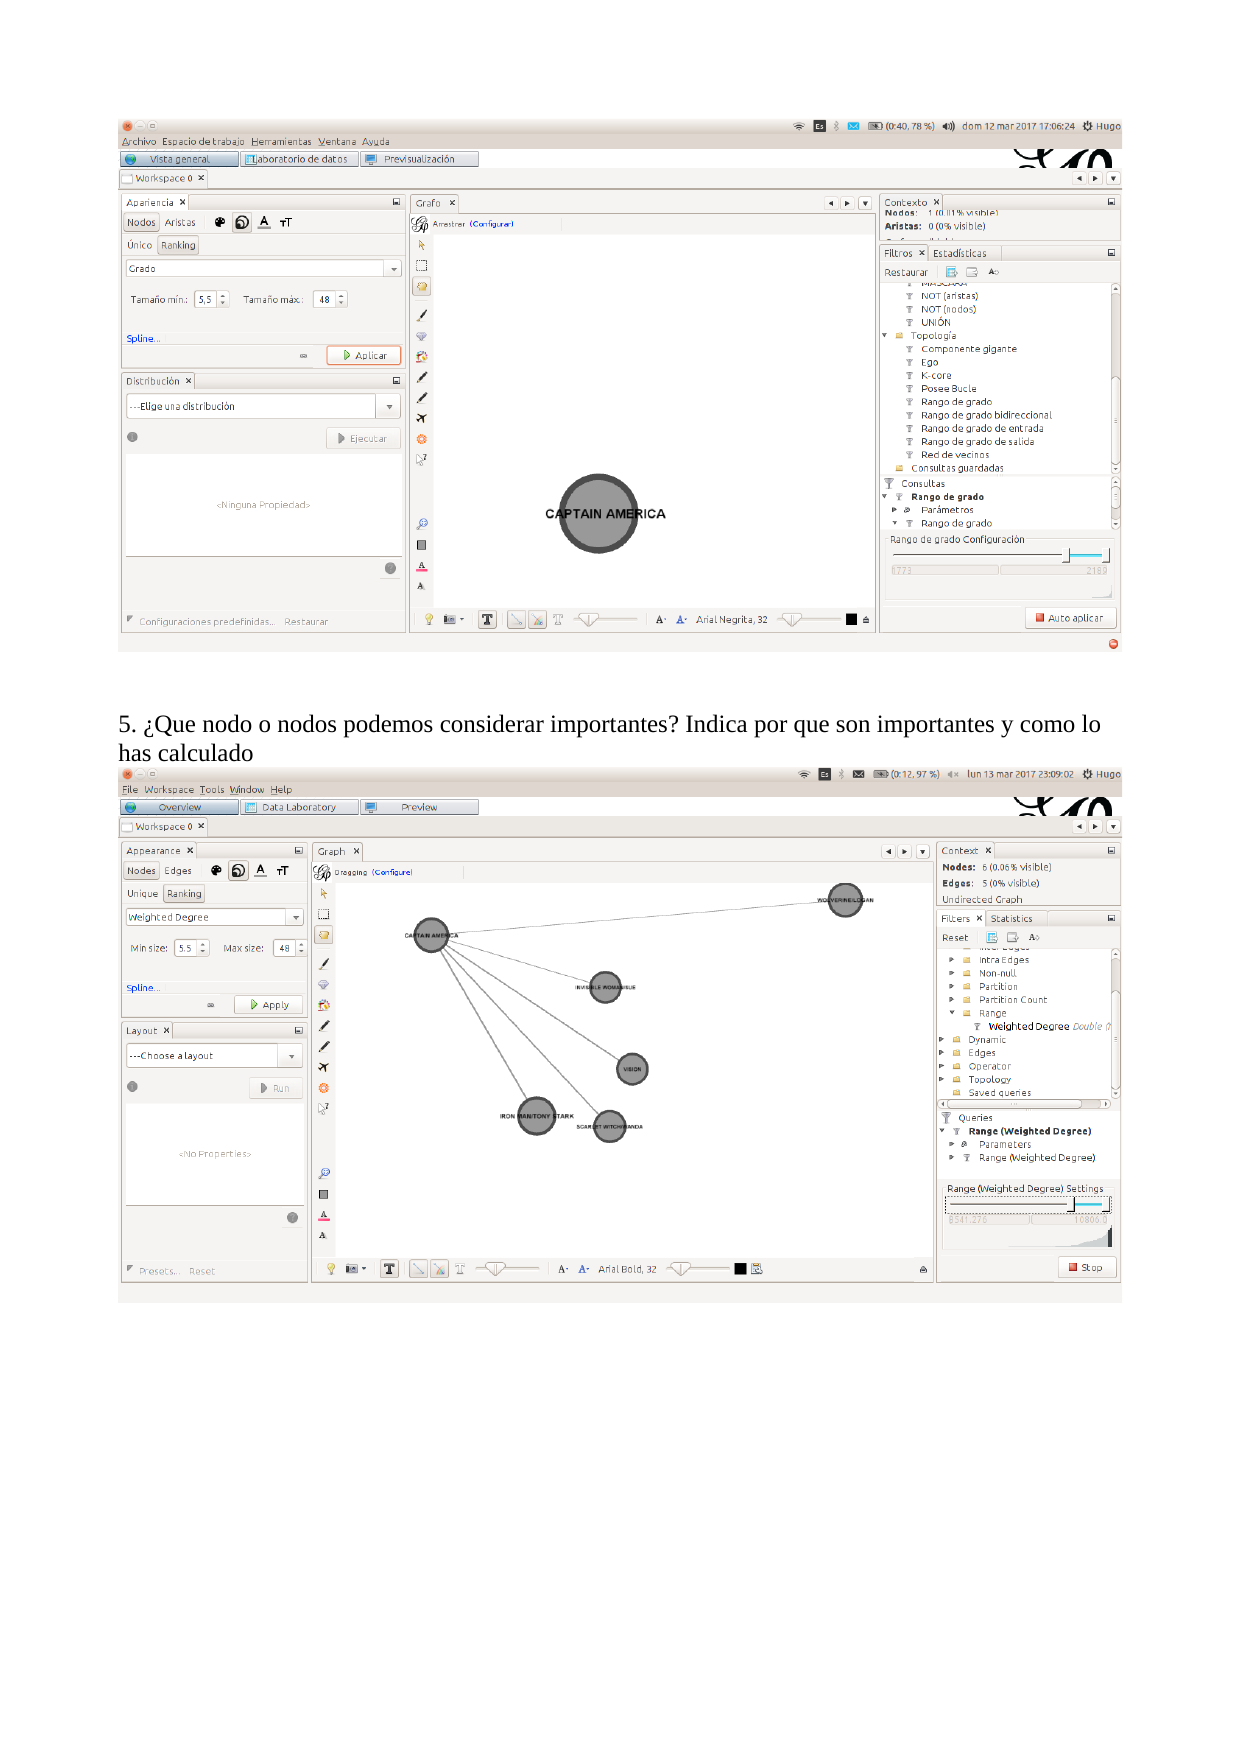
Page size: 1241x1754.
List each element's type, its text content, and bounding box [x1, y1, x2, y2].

picture [118, 118, 1123, 652]
picture [118, 767, 1123, 1303]
text 5. ¿Que nodo o nodos podemos considerar importantes? Indica por que son importantes y como lo has calculado [118, 709, 1122, 767]
